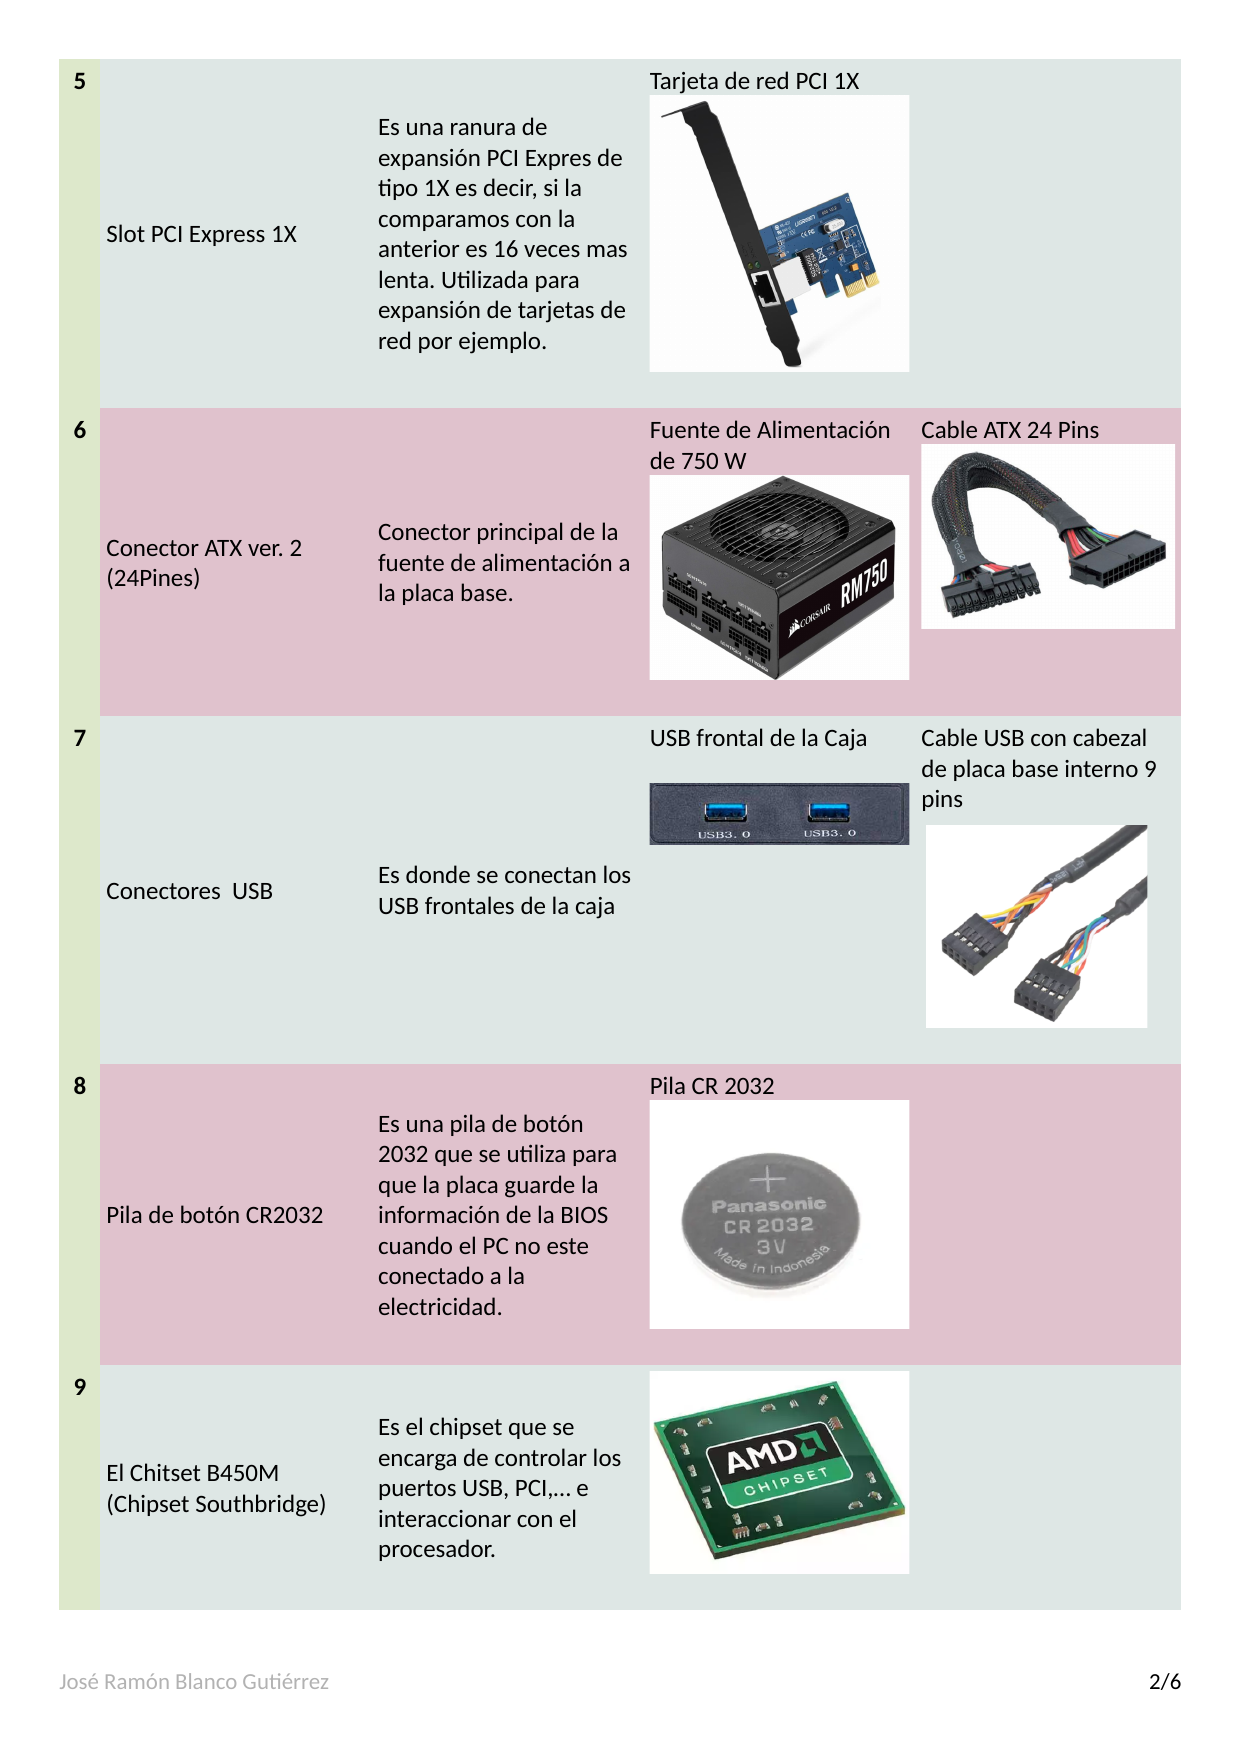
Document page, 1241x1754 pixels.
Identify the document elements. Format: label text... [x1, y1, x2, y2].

table_cell Es el chipset que se encarga de controlar los puertos USB, PCI,… e interaccionar con el procesador. [372, 1365, 644, 1610]
table_cell [915, 1064, 1181, 1365]
table_cell [915, 59, 1181, 408]
table_cell 5 [59, 59, 100, 408]
table_cell Conector ATX ver. 2 (24Pines) [100, 408, 372, 716]
table_cell [644, 1365, 915, 1610]
table_cell Slot PCI Express 1X [100, 59, 372, 408]
table_cell USB frontal de la Caja [644, 716, 915, 1064]
table_cell 7 [59, 716, 100, 1064]
picture [649, 1371, 910, 1574]
table_cell Es donde se conectan los USB frontales de la caja [372, 716, 644, 1064]
table_cell 6 [59, 408, 100, 716]
picture [649, 475, 910, 680]
picture [649, 95, 910, 372]
table_cell Cable ATX 24 Pins [915, 408, 1181, 716]
picture [926, 825, 1148, 1028]
table_cell Fuente de Alimentación de 750 W [644, 408, 915, 716]
table_cell Pila CR 2032 [644, 1064, 915, 1365]
picture [649, 1100, 910, 1329]
table_cell 8 [59, 1064, 100, 1365]
table_cell Es una pila de botón 2032 que se utiliza para que la placa guarde la información de la BIOS cuando el PC no este conectado a la electricidad. [372, 1064, 644, 1365]
table_cell Pila de botón CR2032 [100, 1064, 372, 1365]
table_cell El Chitset B450M (Chipset Southbridge) [100, 1365, 372, 1610]
picture [921, 444, 1176, 629]
table_cell [915, 1365, 1181, 1610]
table_cell Es una ranura de expansión PCI Expres de tipo 1X es decir, si la comparamos con la anterior es 16 veces mas lenta. Utilizada para expansión de tarjetas de red por ejemplo. [372, 59, 644, 408]
table_cell Cable USB con cabezal de placa base interno 9 pins [915, 716, 1181, 1064]
table_cell Conectores USB [100, 716, 372, 1064]
picture [649, 783, 910, 845]
table_cell Conector principal de la fuente de alimentación a la placa base. [372, 408, 644, 716]
table_cell Tarjeta de red PCI 1X [644, 59, 915, 408]
table_cell 9 [59, 1365, 100, 1610]
